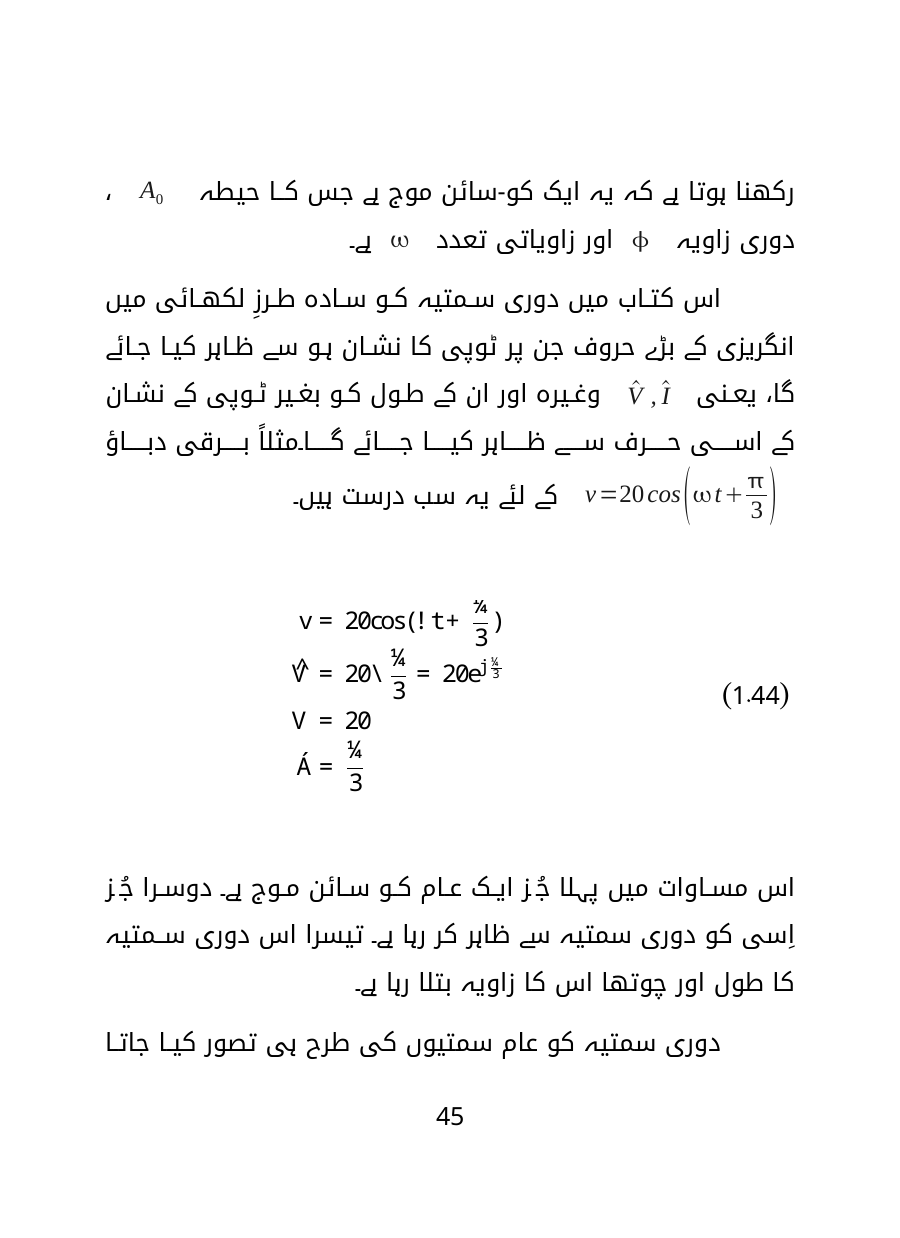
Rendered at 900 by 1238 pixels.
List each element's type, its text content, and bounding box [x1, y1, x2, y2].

text دوری سمتیہ استعمال کرتے وقت آپ کو یہ ذہن میں رکھنا ہوتا ہے کہ یہ ایک کو-سائن موج ہے جس کا حیطہ ، دوری زاویہ اور زاویاتی تعدد ہے۔ [105, 168, 795, 263]
text اس کتاب میں دوری سمتیہ کو سادہ طرزِ لکھائی میں انگریزی کے بڑے حروف جن پر ٹوپی کا نشان ہو سے ظاہر کیا جائے گا، یعنی وغیرہ اور ان کے طول کو بغیر ٹوپی کے نشان کے اسی حرف سے ظاہر کیا جائے گا۔مثلاً برقی دباؤ کے لئے یہ سب درست ہیں۔ [105, 276, 795, 527]
table_header [105, 586, 699, 818]
table_header (1.44) [699, 586, 795, 818]
text دوری سمتیہ کو عام سمتیوں کی طرح ہی تصور کیا جاتا ہے۔ اس مساوات میں کا طولاور اُفقی لکیر سے زاویہ ریڈئنس ہے۔زاویہ اُفقی لکیر سے گھڑی کی اُلٹی سمت ناپا جاتا ہے۔ اس سمت میں زاویہ مثبت ہے۔ شکل میں اسے اور چند اور دوری سمتیہ دکھائے گئے ہیں۔ [105, 1019, 795, 1066]
text اس مساوات میں پہلا جُز ایک عام کو سائن موج ہے۔ دوسرا جُز اِسی کو دوری سمتیہ سے ظاہر کر رہا ہے۔ تیسرا اس دوری سمتیہ کا طول اور چوتھا اس کا زاویہ بتلا رہا ہے۔ [105, 864, 795, 1006]
